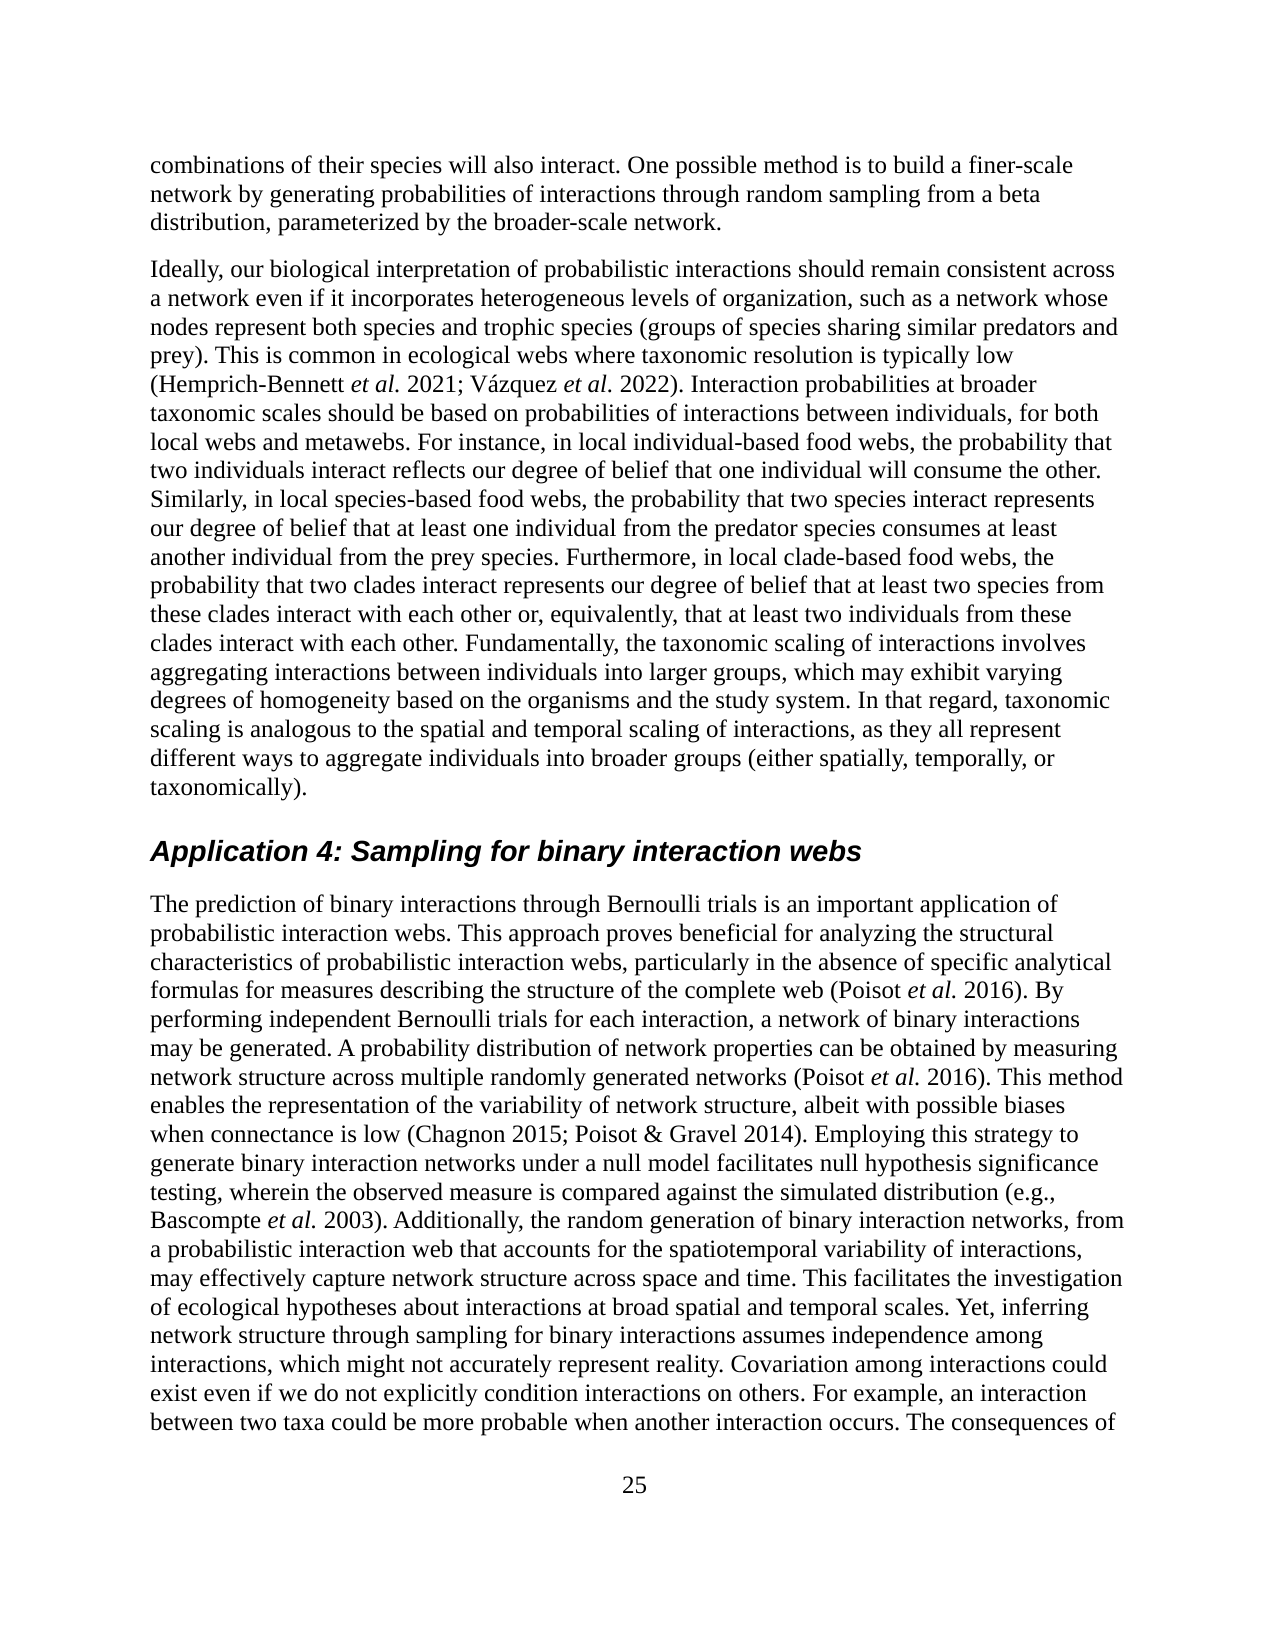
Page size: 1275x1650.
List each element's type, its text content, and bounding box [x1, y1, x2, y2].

text Ideally, our biological interpretation of probabilistic interactions should remain consistent across a network even if it incorporates heterogeneous levels of organization, such as a network whose nodes represent both species and trophic species (groups of species sharing similar predators and prey). This is common in ecological webs where taxonomic resolution is typically low (Hemprich-Bennett et al. 2021; Vázquez et al. 2022). Interaction probabilities at broader taxonomic scales should be based on probabilities of interactions between individuals, for both local webs and metawebs. For instance, in local individual-based food webs, the probability that two individuals interact reflects our degree of belief that one individual will consume the other. Similarly, in local species-based food webs, the probability that two species interact represents our degree of belief that at least one individual from the predator species consumes at least another individual from the prey species. Furthermore, in local clade-based food webs, the probability that two clades interact represents our degree of belief that at least two species from these clades interact with each other or, equivalently, that at least two individuals from these clades interact with each other. Fundamentally, the taxonomic scaling of interactions involves aggregating interactions between individuals into larger groups, which may exhibit varying degrees of homogeneity based on the organisms and the study system. In that regard, taxonomic scaling is analogous to the spatial and temporal scaling of interactions, as they all represent different ways to aggregate individuals into broader groups (either spatially, temporally, or taxonomically). [150, 254, 1125, 800]
text The prediction of binary interactions through Bernoulli trials is an important application of probabilistic interaction webs. This approach proves beneficial for analyzing the structural characteristics of probabilistic interaction webs, particularly in the absence of specific analytical formulas for measures describing the structure of the complete web (Poisot et al. 2016). By performing independent Bernoulli trials for each interaction, a network of binary interactions may be generated. A probability distribution of network properties can be obtained by measuring network structure across multiple randomly generated networks (Poisot et al. 2016). This method enables the representation of the variability of network structure, albeit with possible biases when connectance is low (Chagnon 2015; Poisot & Gravel 2014). Employing this strategy to generate binary interaction networks under a null model facilitates null hypothesis significance testing, wherein the observed measure is compared against the simulated distribution (e.g., Bascompte et al. 2003). Additionally, the random generation of binary interaction networks, from a probabilistic interaction web that accounts for the spatiotemporal variability of interactions, may effectively capture network structure across space and time. This facilitates the investigation of ecological hypotheses about interactions at broad spatial and temporal scales. Yet, inferring network structure through sampling for binary interactions assumes independence among interactions, which might not accurately represent reality. Covariation among interactions could exist even if we do not explicitly condition interactions on others. For example, an interaction between two taxa could be more probable when another interaction occurs. The consequences of [150, 889, 1125, 1436]
subtitle Application 4: Sampling for binary interaction webs [150, 834, 1125, 868]
text where and are the species of the corresponding genus and assuming independence between species-level interactions. If it is known that at least two of these species interact (i.e., for at least one pair of ), it implies a probability of genus interaction equal to . Canard et al. (2012) built a species-based network following a similar approach, by using simulated interactions between individuals derived from a neutral model (i.e., a model that assumed ecological equivalence among individuals). In contrast, a more sophisticated approach is necessary when transitioning from a broader to a finer level of organization. This is because knowledge of an interaction between two genera does not guarantee that all possible pairwise combinations of their species will also interact. One possible method is to build a finer-scale network by generating probabilities of interactions through random sampling from a beta distribution, parameterized by the broader-scale network. [150, 150, 1125, 236]
